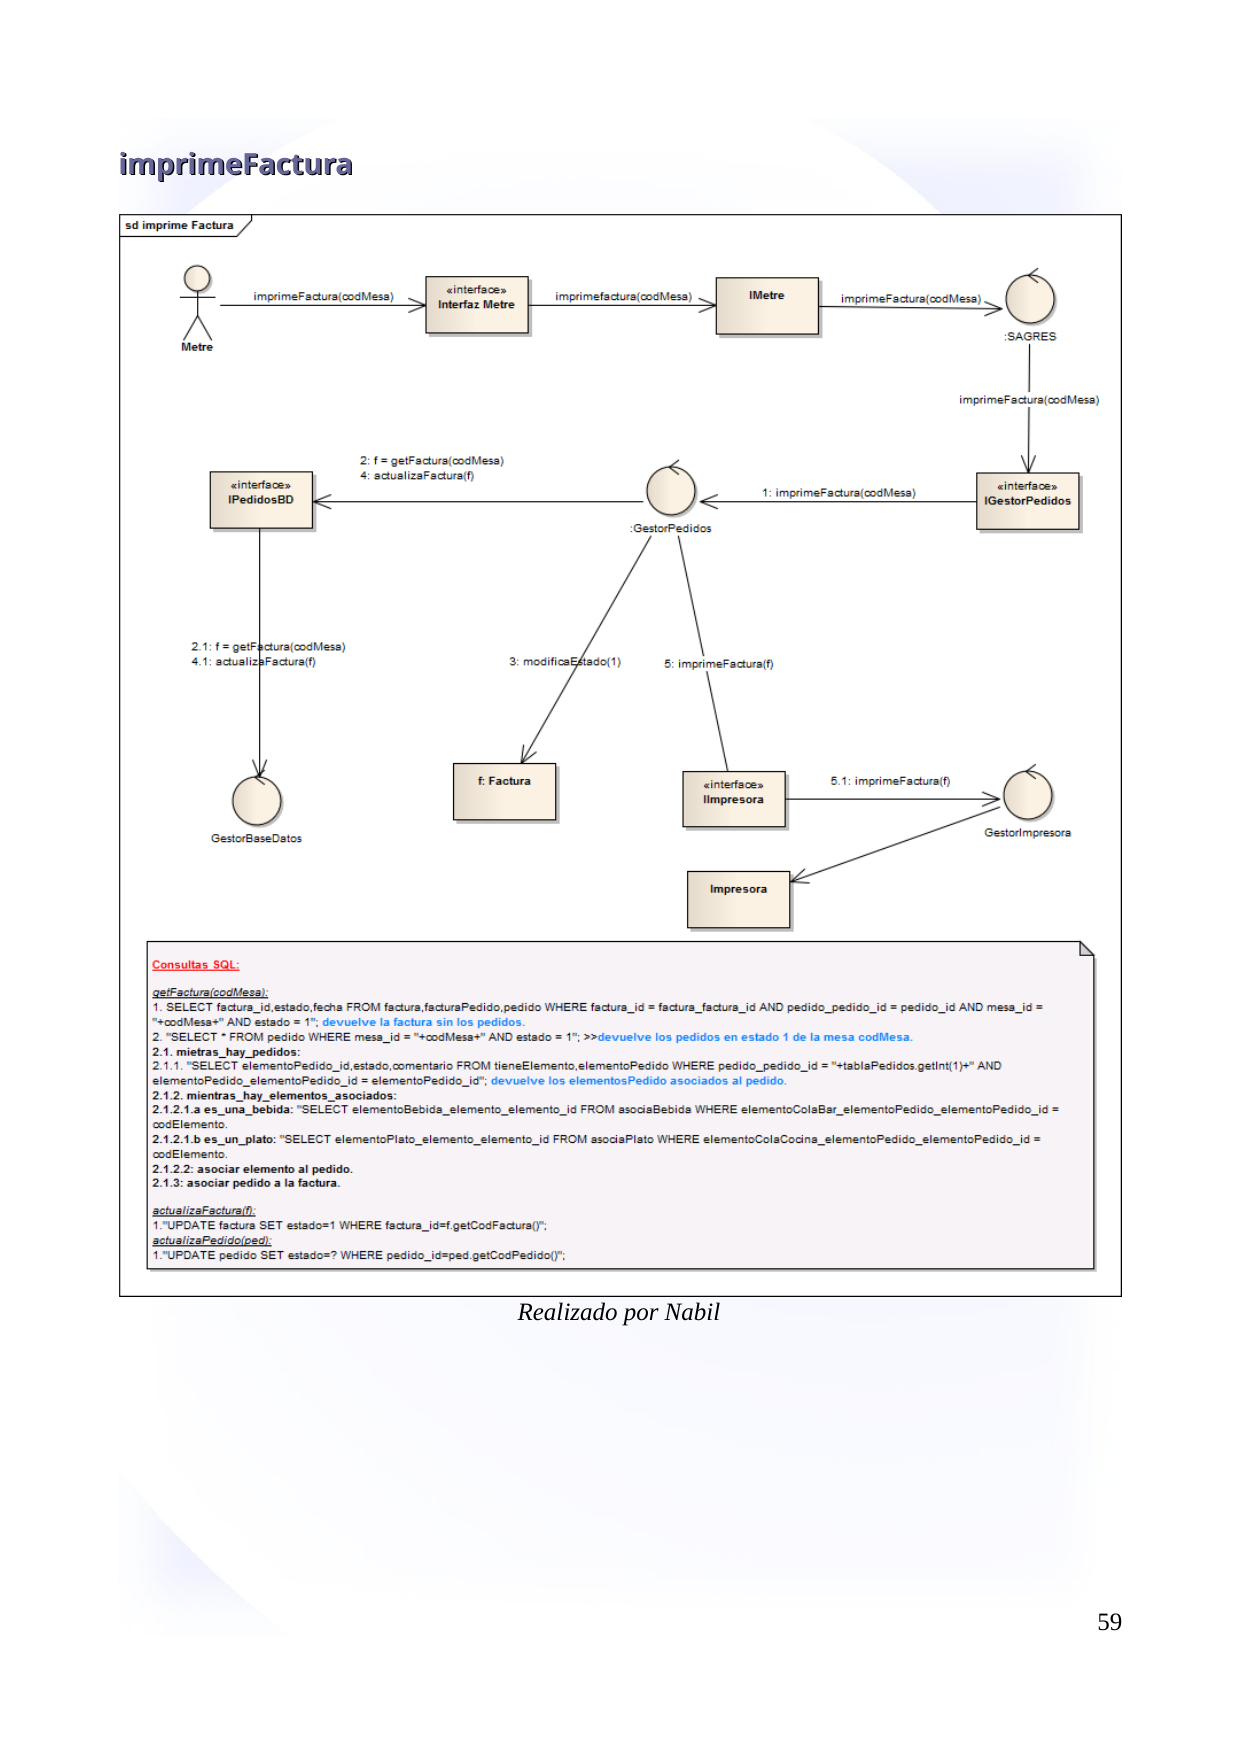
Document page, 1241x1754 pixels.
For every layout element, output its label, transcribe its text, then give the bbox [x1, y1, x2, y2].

subtitle imprimeFactura [118, 143, 1122, 183]
picture [118, 183, 1122, 1297]
picture [118, 118, 1122, 143]
text Realizado por Nabil [118, 1297, 1122, 1326]
picture [118, 1326, 1122, 1636]
